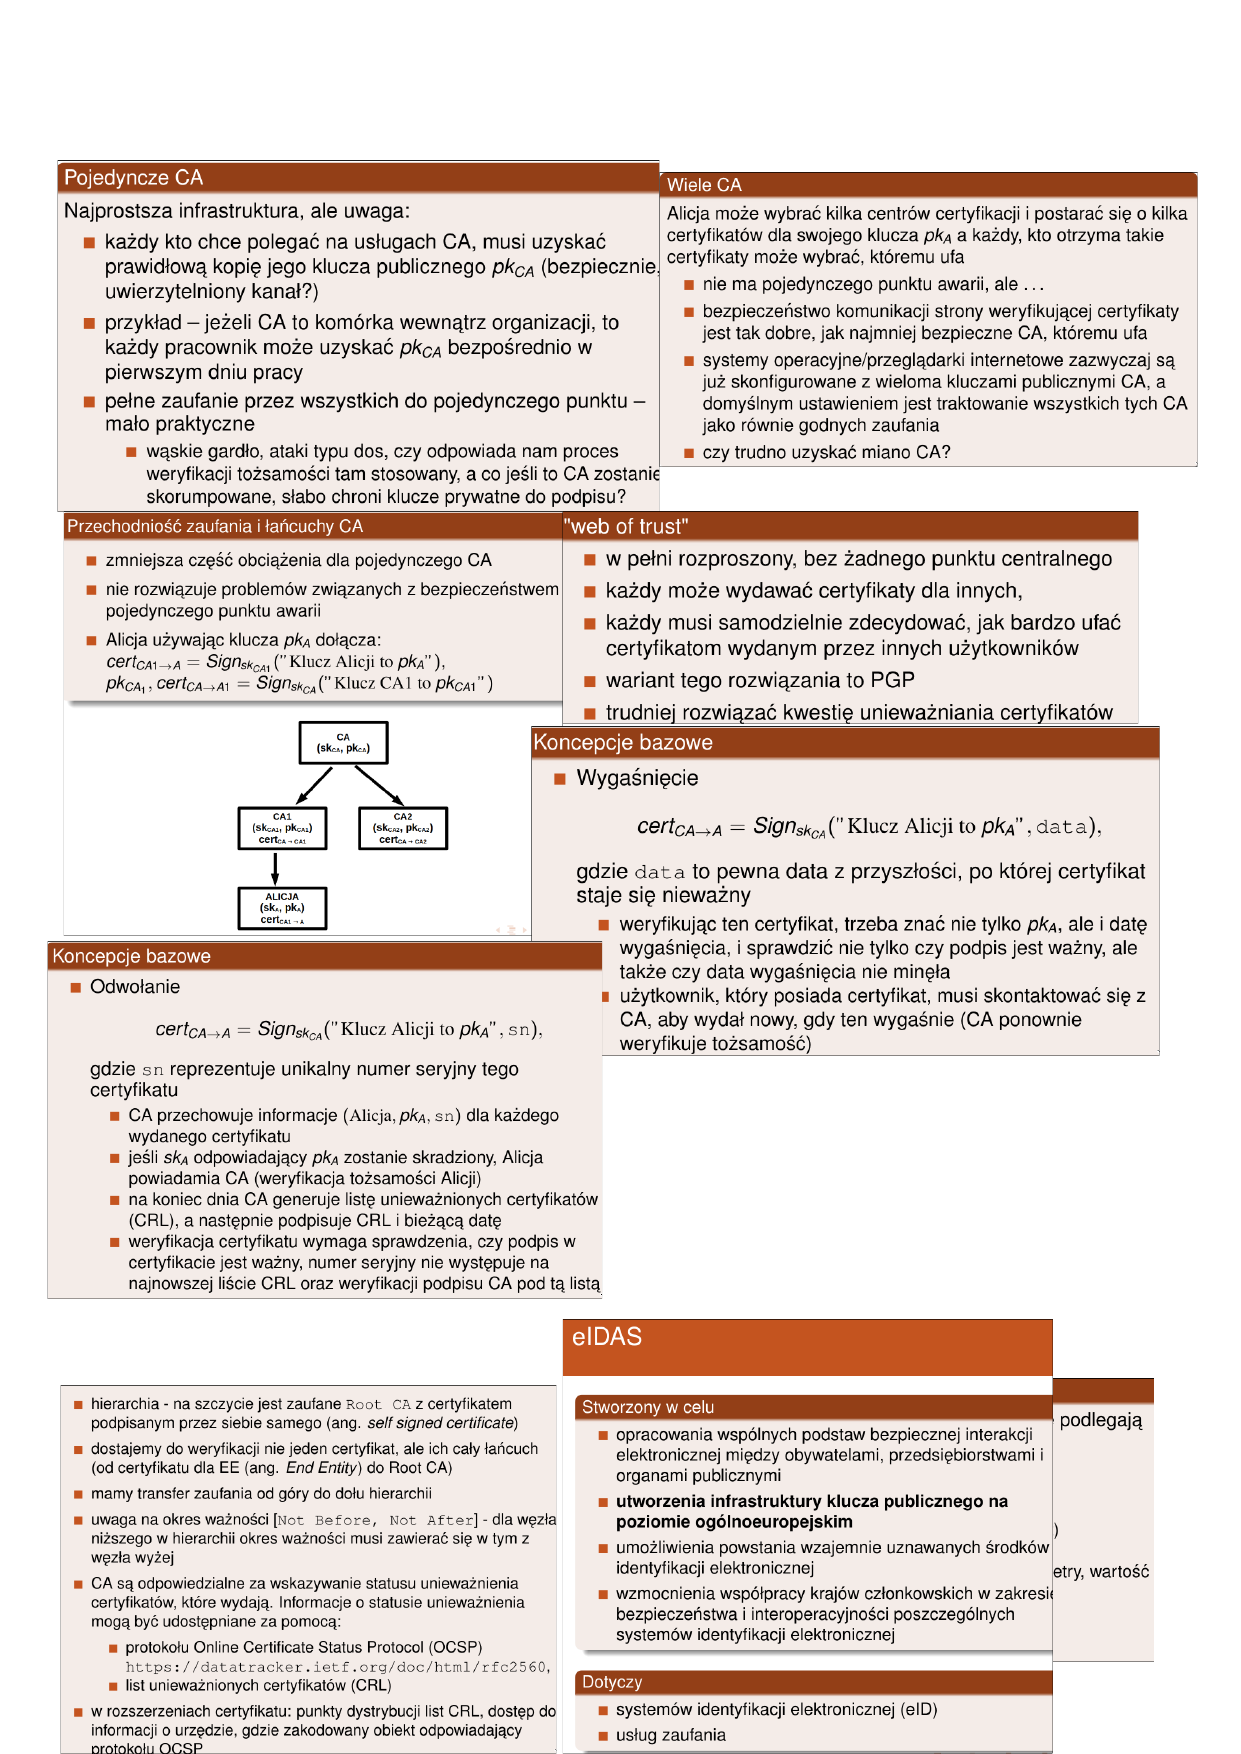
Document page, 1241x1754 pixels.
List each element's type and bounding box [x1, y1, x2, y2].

picture [562, 1319, 1154, 1754]
picture [47, 160, 1198, 1299]
picture [60, 1385, 557, 1754]
